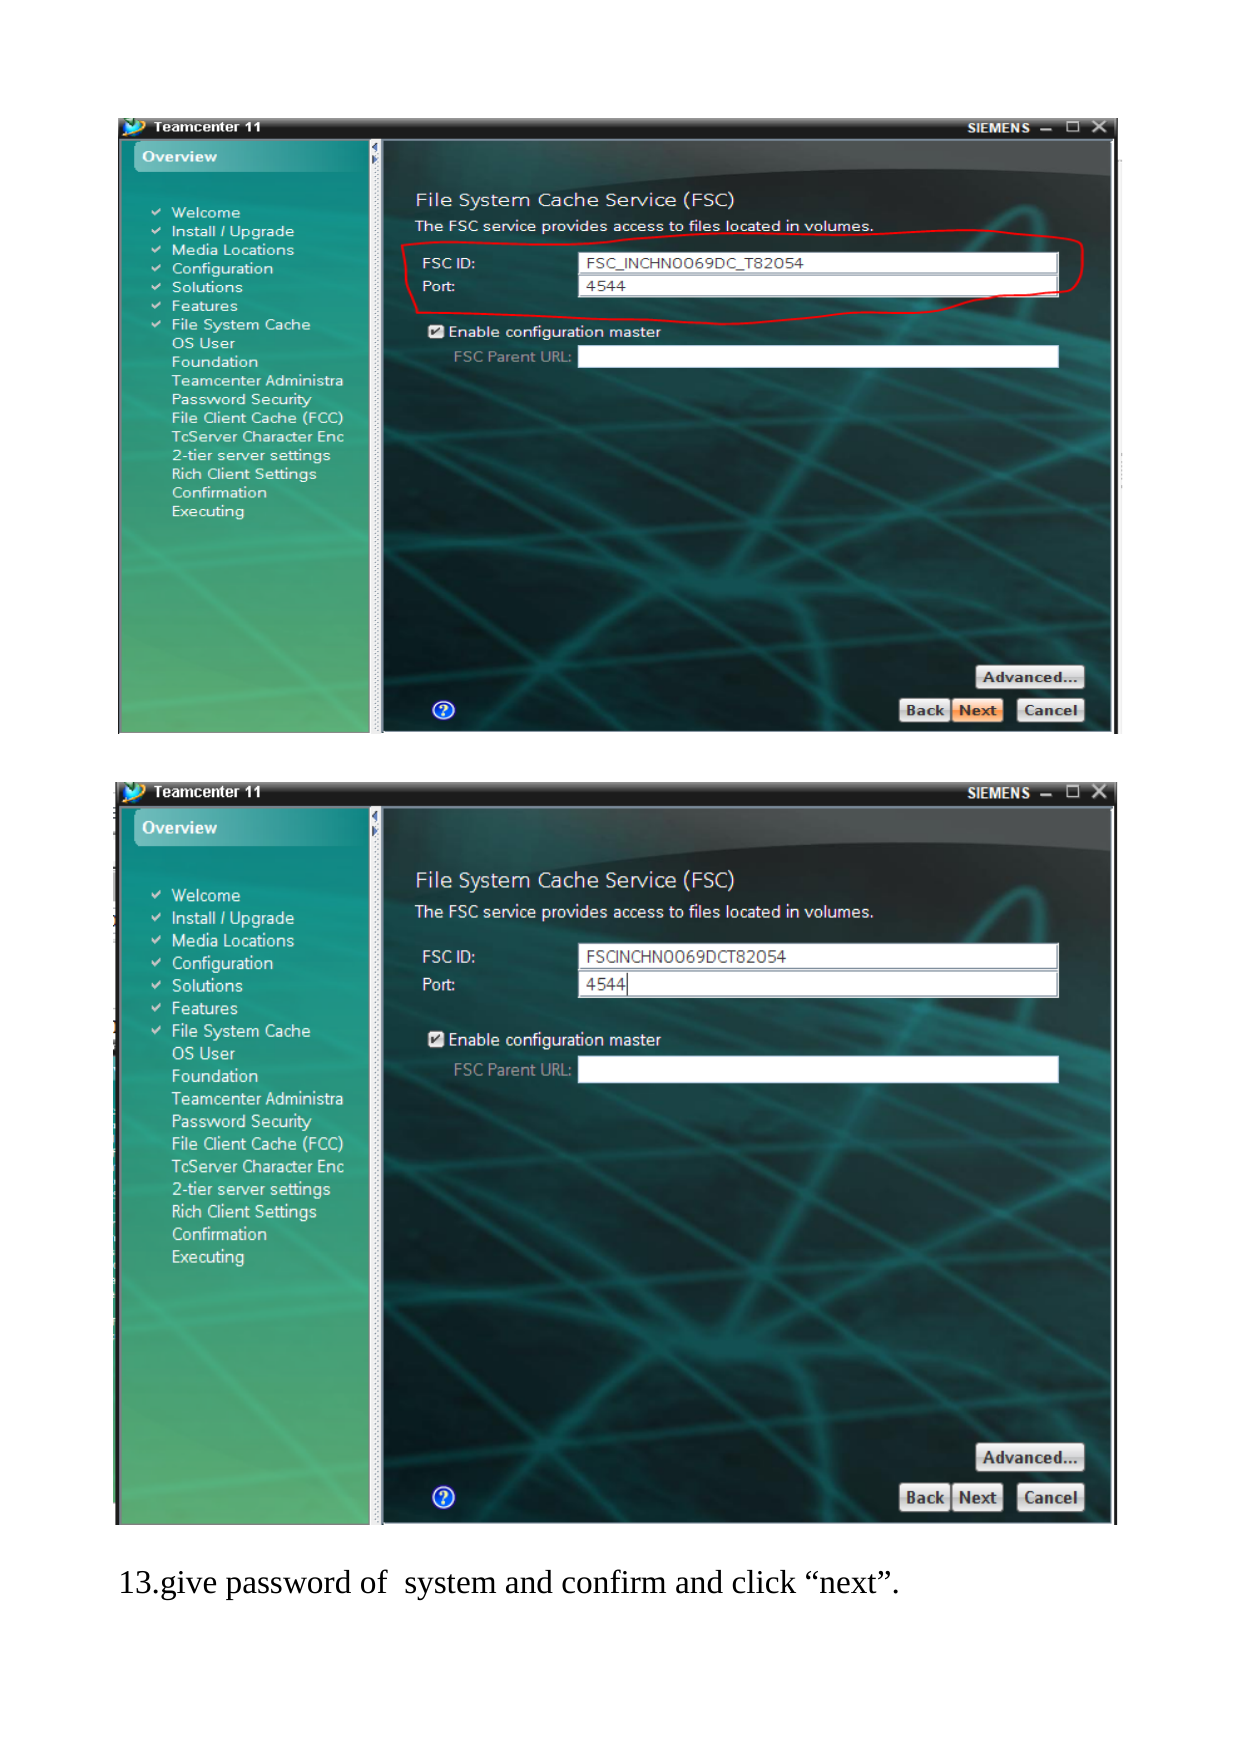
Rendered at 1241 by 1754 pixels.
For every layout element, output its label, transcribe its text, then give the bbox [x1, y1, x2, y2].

text 13.give password of system and confirm and click “next”. [118, 1563, 1122, 1601]
picture [113, 782, 1118, 1525]
picture [118, 118, 1123, 734]
